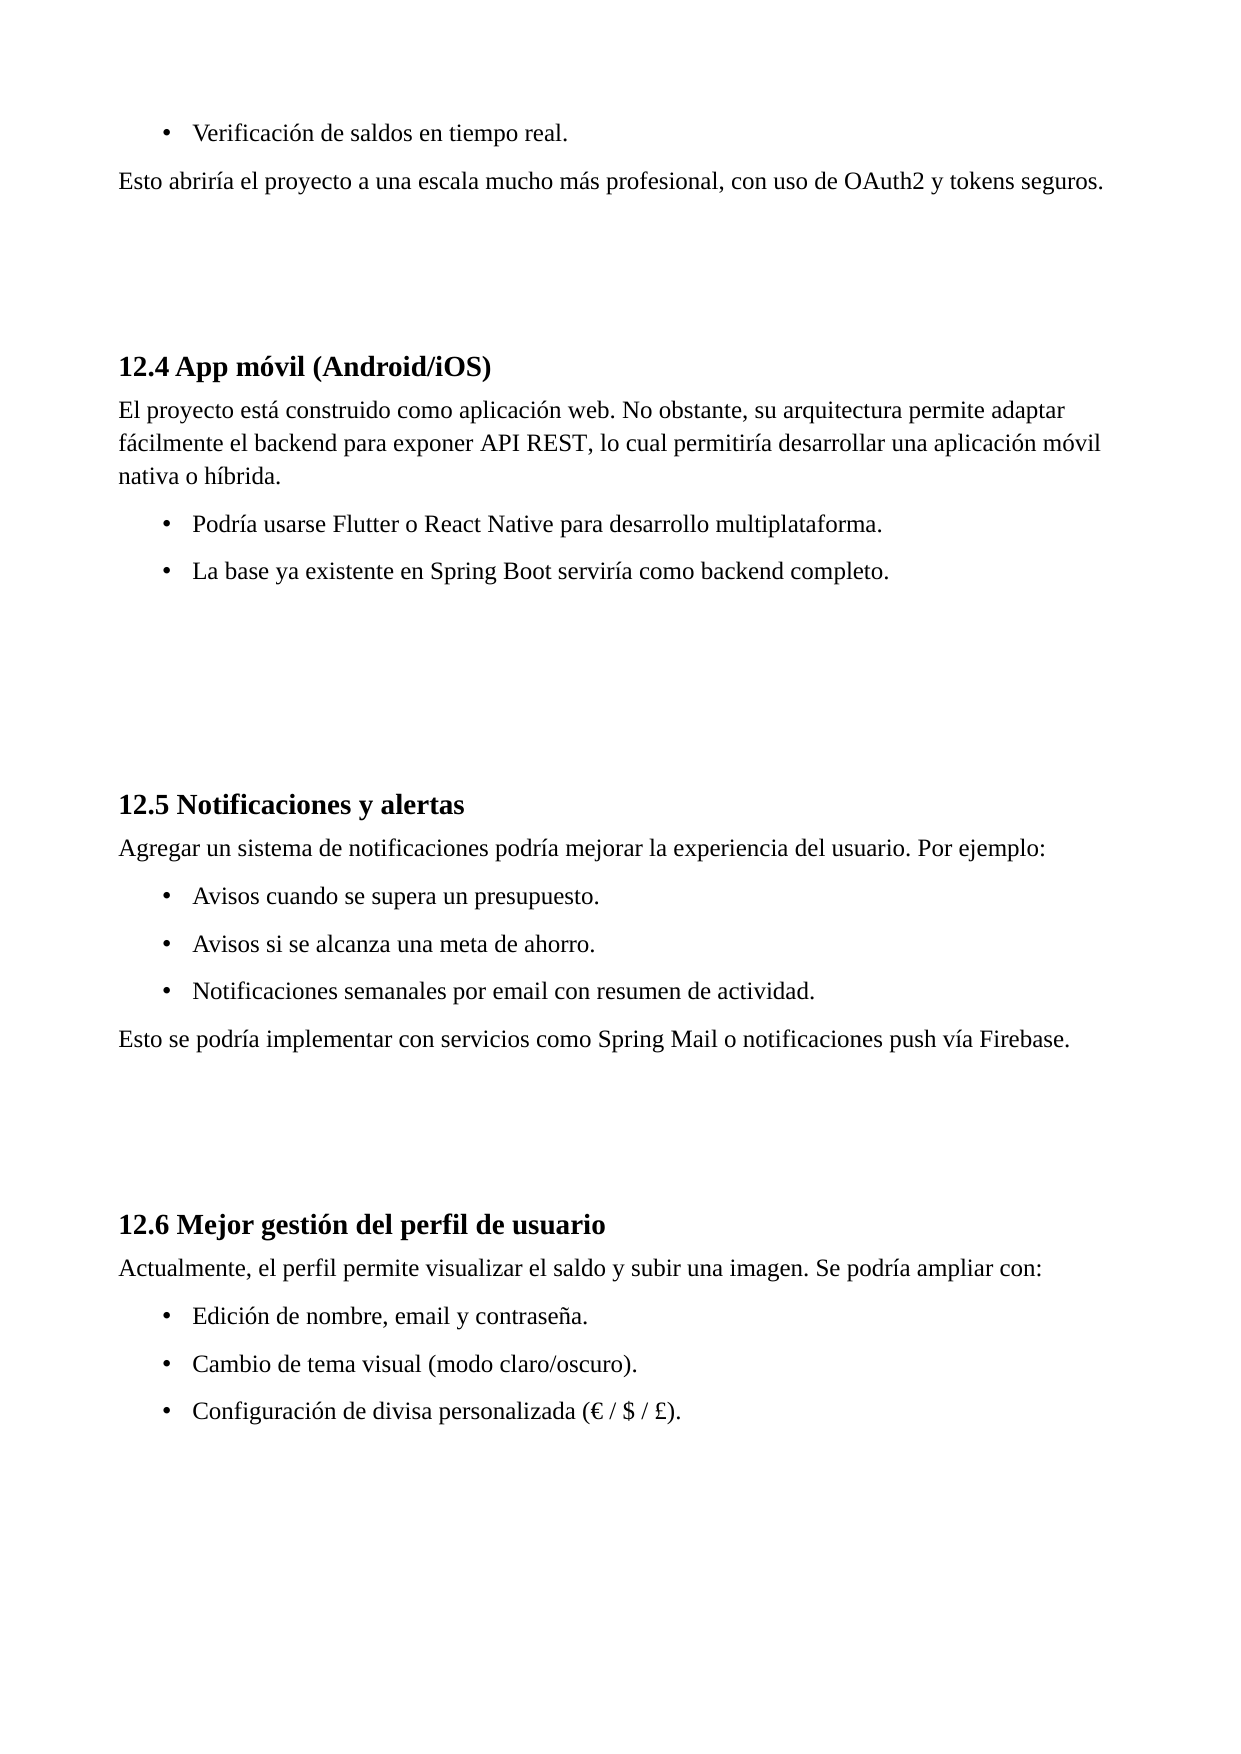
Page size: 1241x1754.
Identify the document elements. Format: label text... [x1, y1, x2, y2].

list Configuración de divisa personalizada (€ / $ / £). [162, 1396, 1122, 1425]
list La base ya existente en Spring Boot serviría como backend completo. [162, 556, 1122, 585]
list Cambio de tema visual (modo claro/oscuro). [162, 1349, 1122, 1377]
text El proyecto está construido como aplicación web. No obstante, su arquitectura permite adaptar fácilmente el backend para exponer API REST, lo cual permitiría desarrollar una aplicación móvil nativa o híbrida. [118, 395, 1122, 490]
list Podría usarse Flutter o React Native para desarrollo multiplataforma. [162, 509, 1122, 538]
text Esto se podría implementar con servicios como Spring Mail o notificaciones push vía Firebase. [118, 1024, 1122, 1053]
subtitle 12.5 Notificaciones y alertas [118, 787, 1122, 821]
list Verificación de saldos en tiempo real. [162, 118, 1122, 147]
list Edición de nombre, email y contraseña. [162, 1301, 1122, 1330]
text Esto abriría el proyecto a una escala mucho más profesional, con uso de OAuth2 y tokens seguros. [118, 166, 1122, 194]
subtitle 12.4 App móvil (Android/iOS) [118, 349, 1122, 383]
text Actualmente, el perfil permite visualizar el saldo y subir una imagen. Se podría ampliar con: [118, 1253, 1122, 1282]
list Notificaciones semanales por email con resumen de actividad. [162, 976, 1122, 1005]
subtitle 12.6 Mejor gestión del perfil de usuario [118, 1207, 1122, 1241]
list Avisos si se alcanza una meta de ahorro. [162, 929, 1122, 957]
text Agregar un sistema de notificaciones podría mejorar la experiencia del usuario. Por ejemplo: [118, 833, 1122, 862]
list Avisos cuando se supera un presupuesto. [162, 881, 1122, 910]
